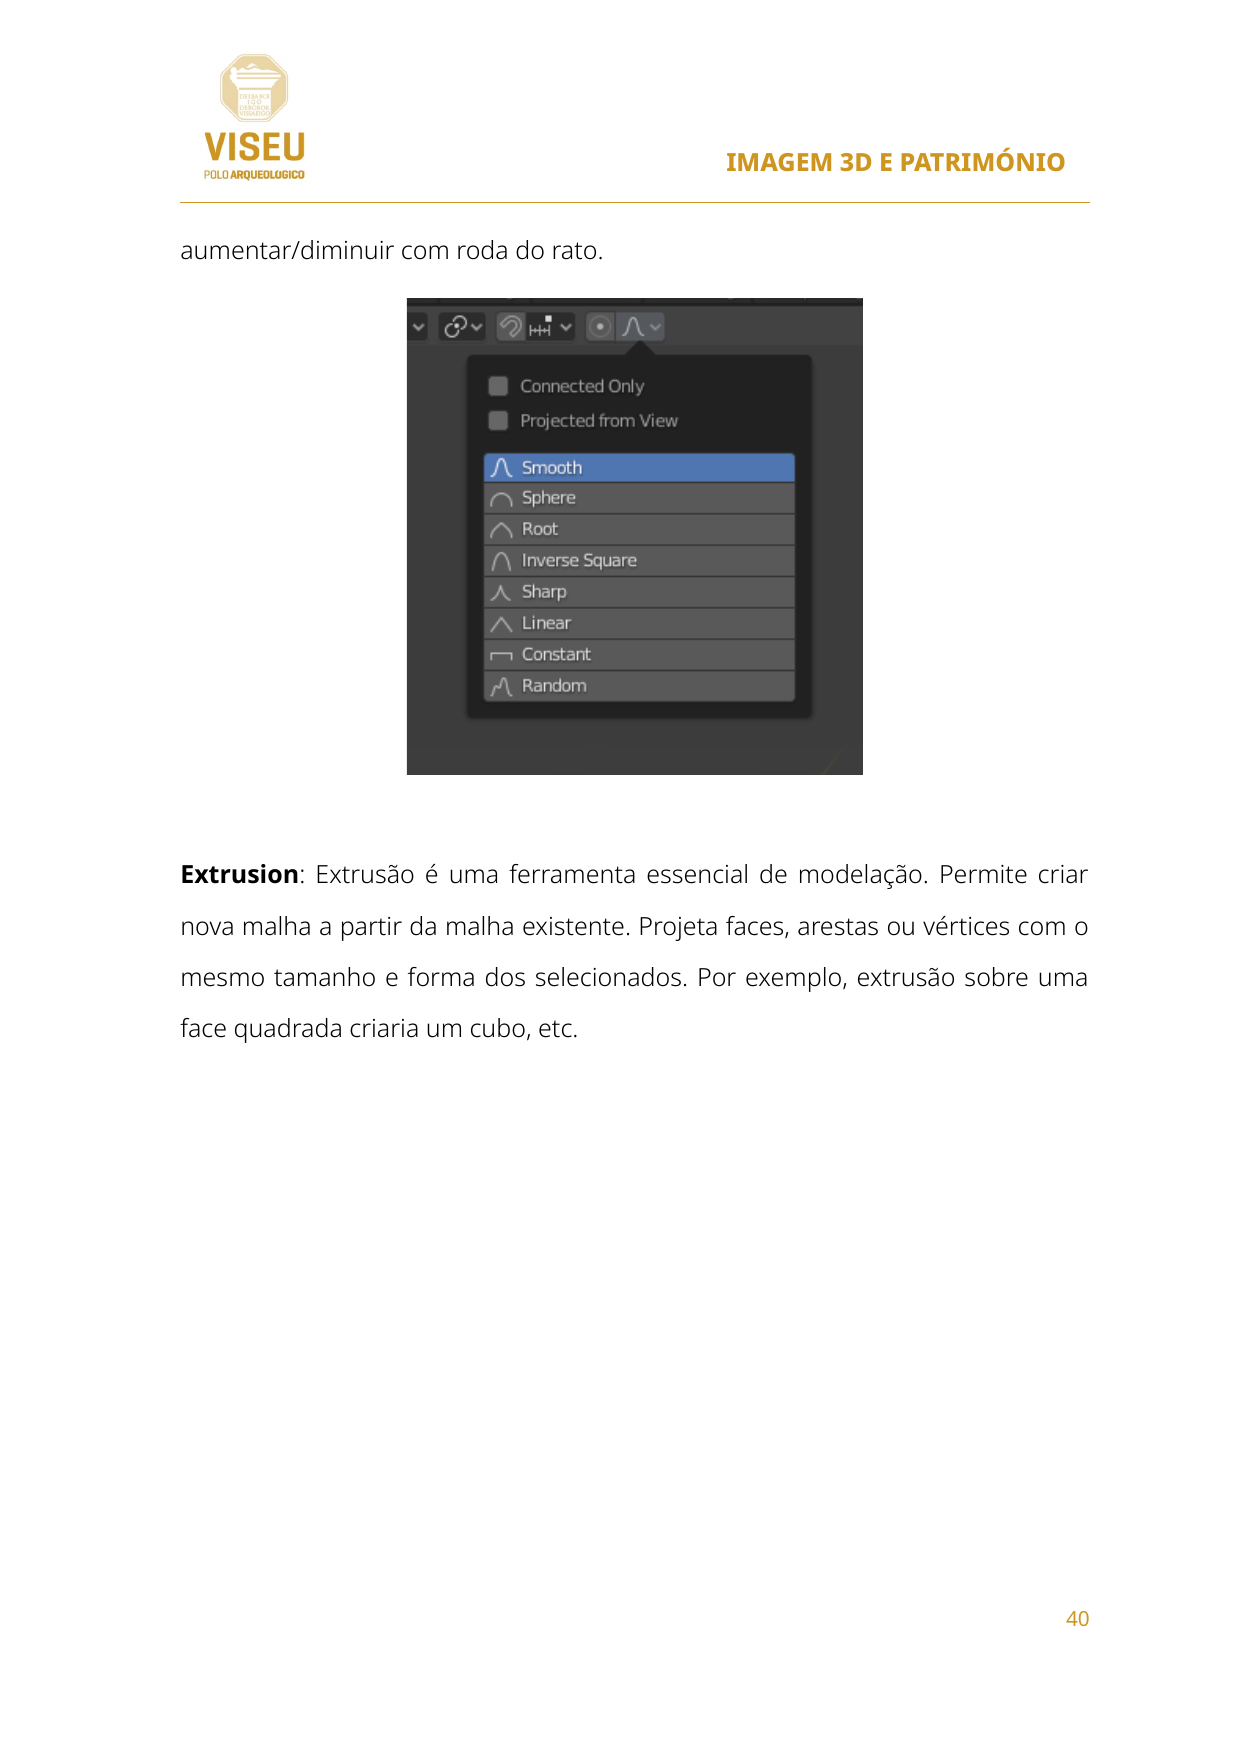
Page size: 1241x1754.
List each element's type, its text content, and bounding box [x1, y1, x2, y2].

picture [406, 298, 863, 775]
text Extrusion: Extrusão é uma ferramenta essencial de modelação. Permite criar nova malha a partir da malha existente. Projeta faces, arestas ou vértices com o mesmo tamanho e forma dos selecionados. Por exemplo, extrusão sobre uma face quadrada criaria um cubo, etc. [180, 857, 1090, 1044]
text aumentar/diminuir com roda do rato. [180, 232, 1090, 266]
